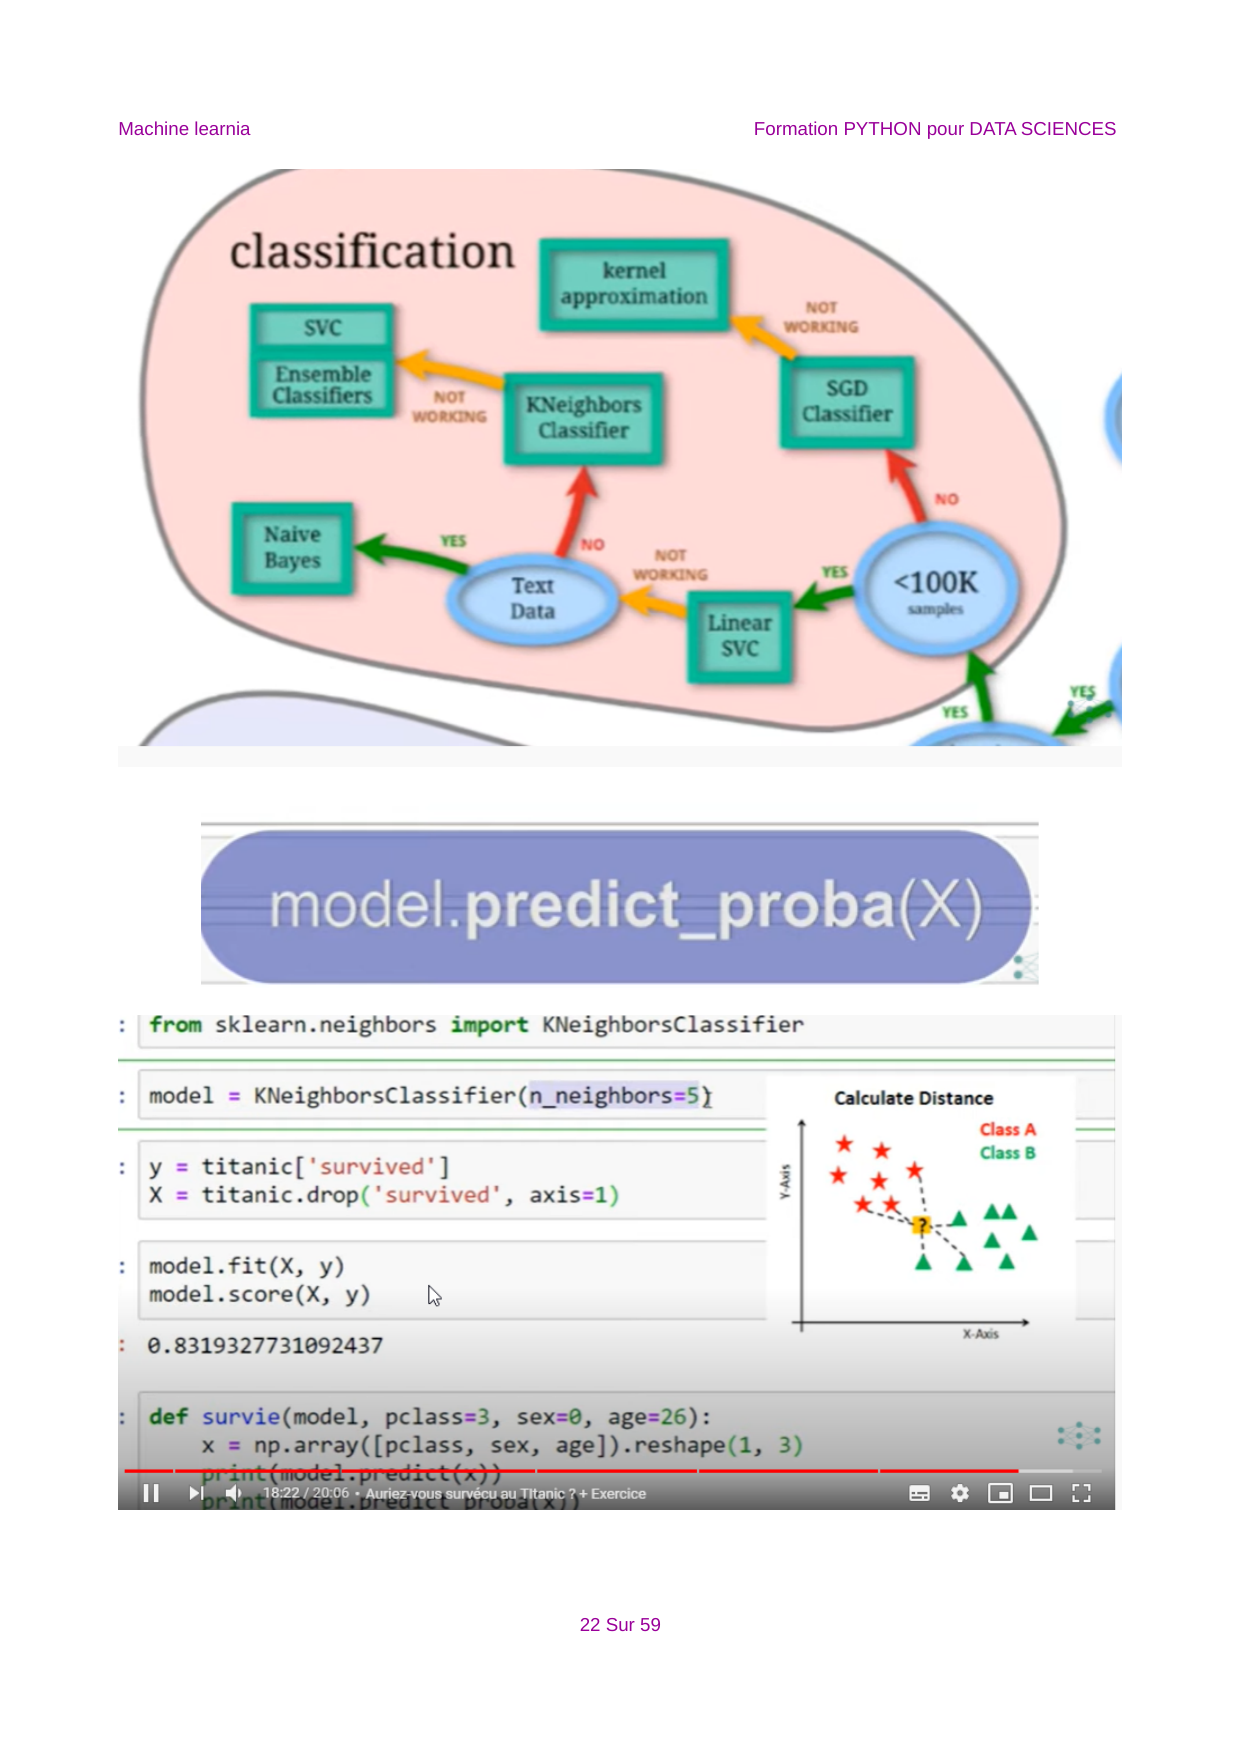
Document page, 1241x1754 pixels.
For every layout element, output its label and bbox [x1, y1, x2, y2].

picture [118, 1015, 1122, 1510]
picture [201, 795, 1039, 988]
picture [118, 169, 1122, 767]
